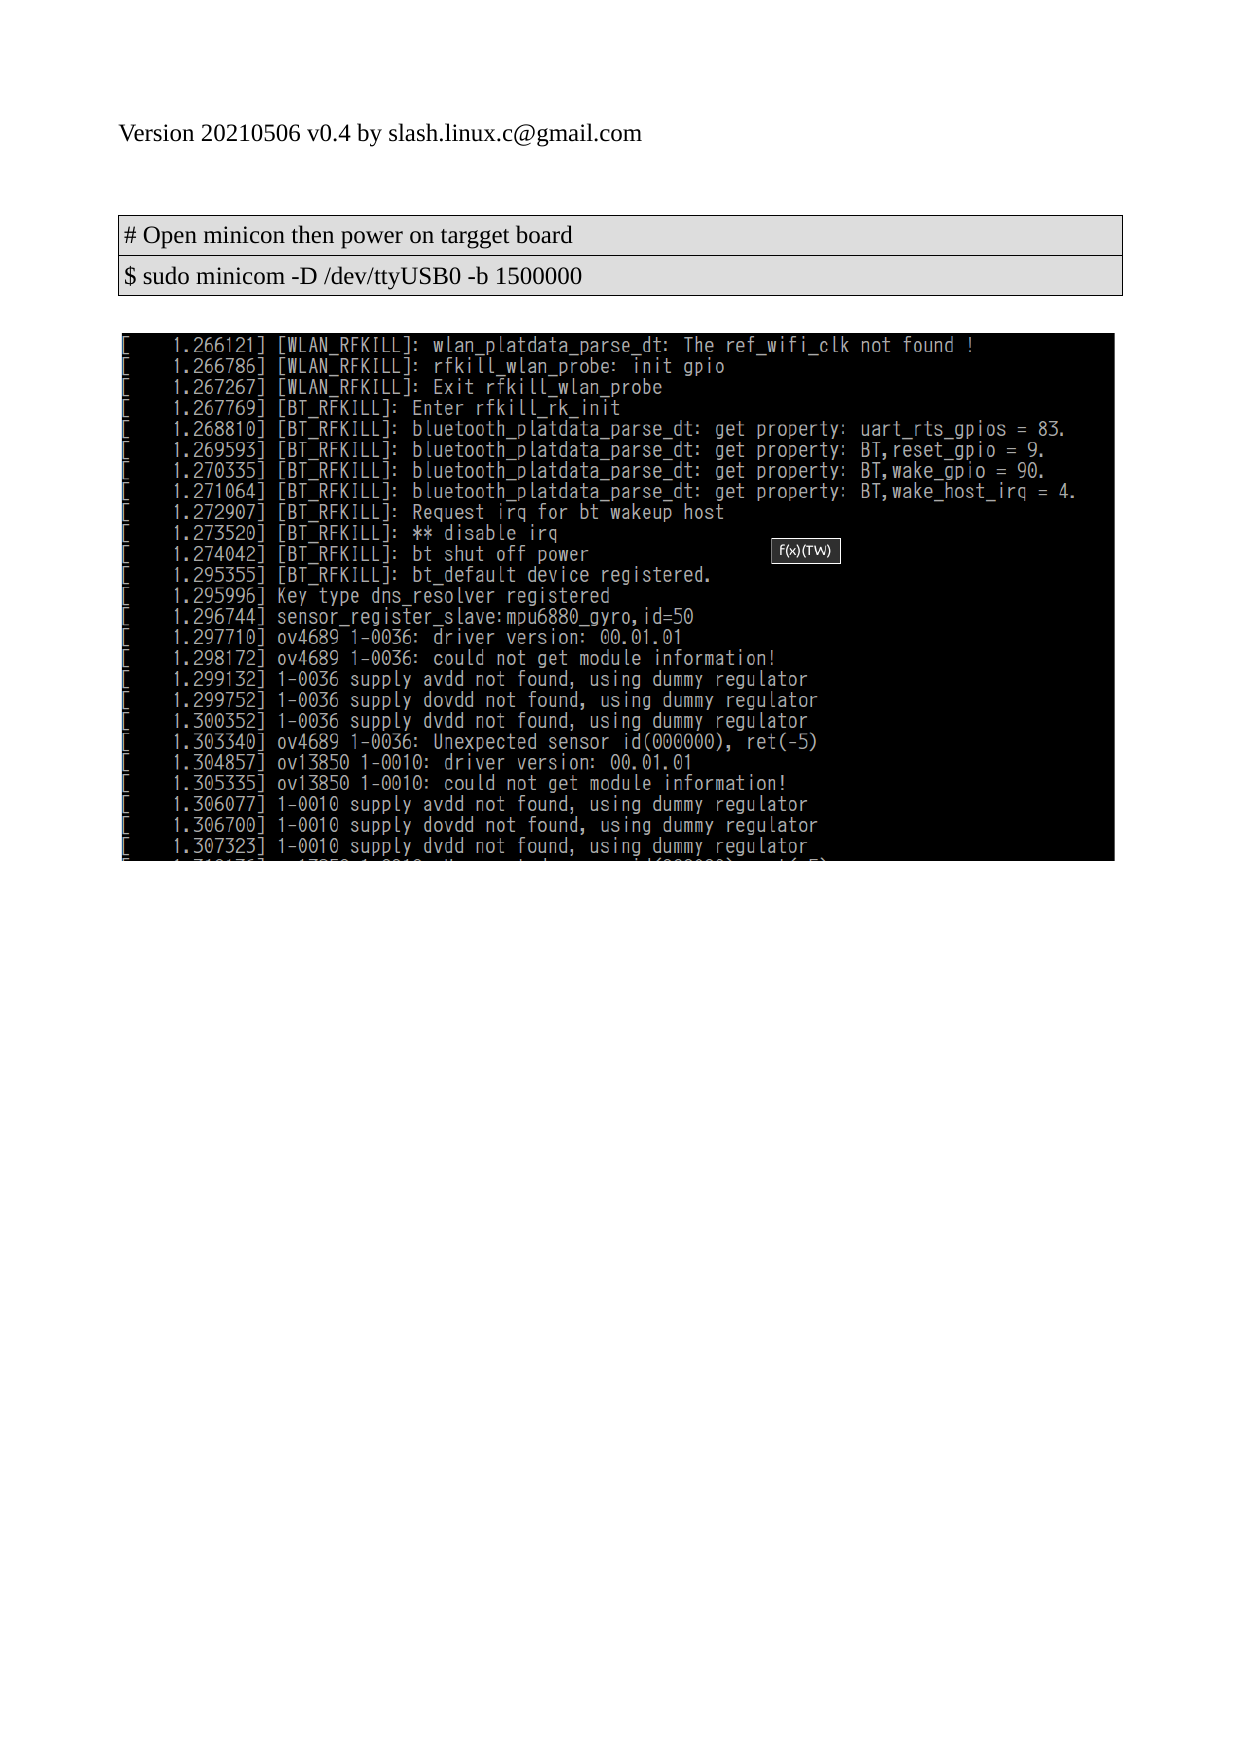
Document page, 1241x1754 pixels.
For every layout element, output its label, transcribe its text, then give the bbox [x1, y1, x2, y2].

picture [121, 333, 1115, 861]
table_cell $ sudo minicom -D /dev/ttyUSB0 -b 1500000 [119, 256, 1122, 295]
table_header # Open minicon then power on targget board [119, 216, 1122, 255]
